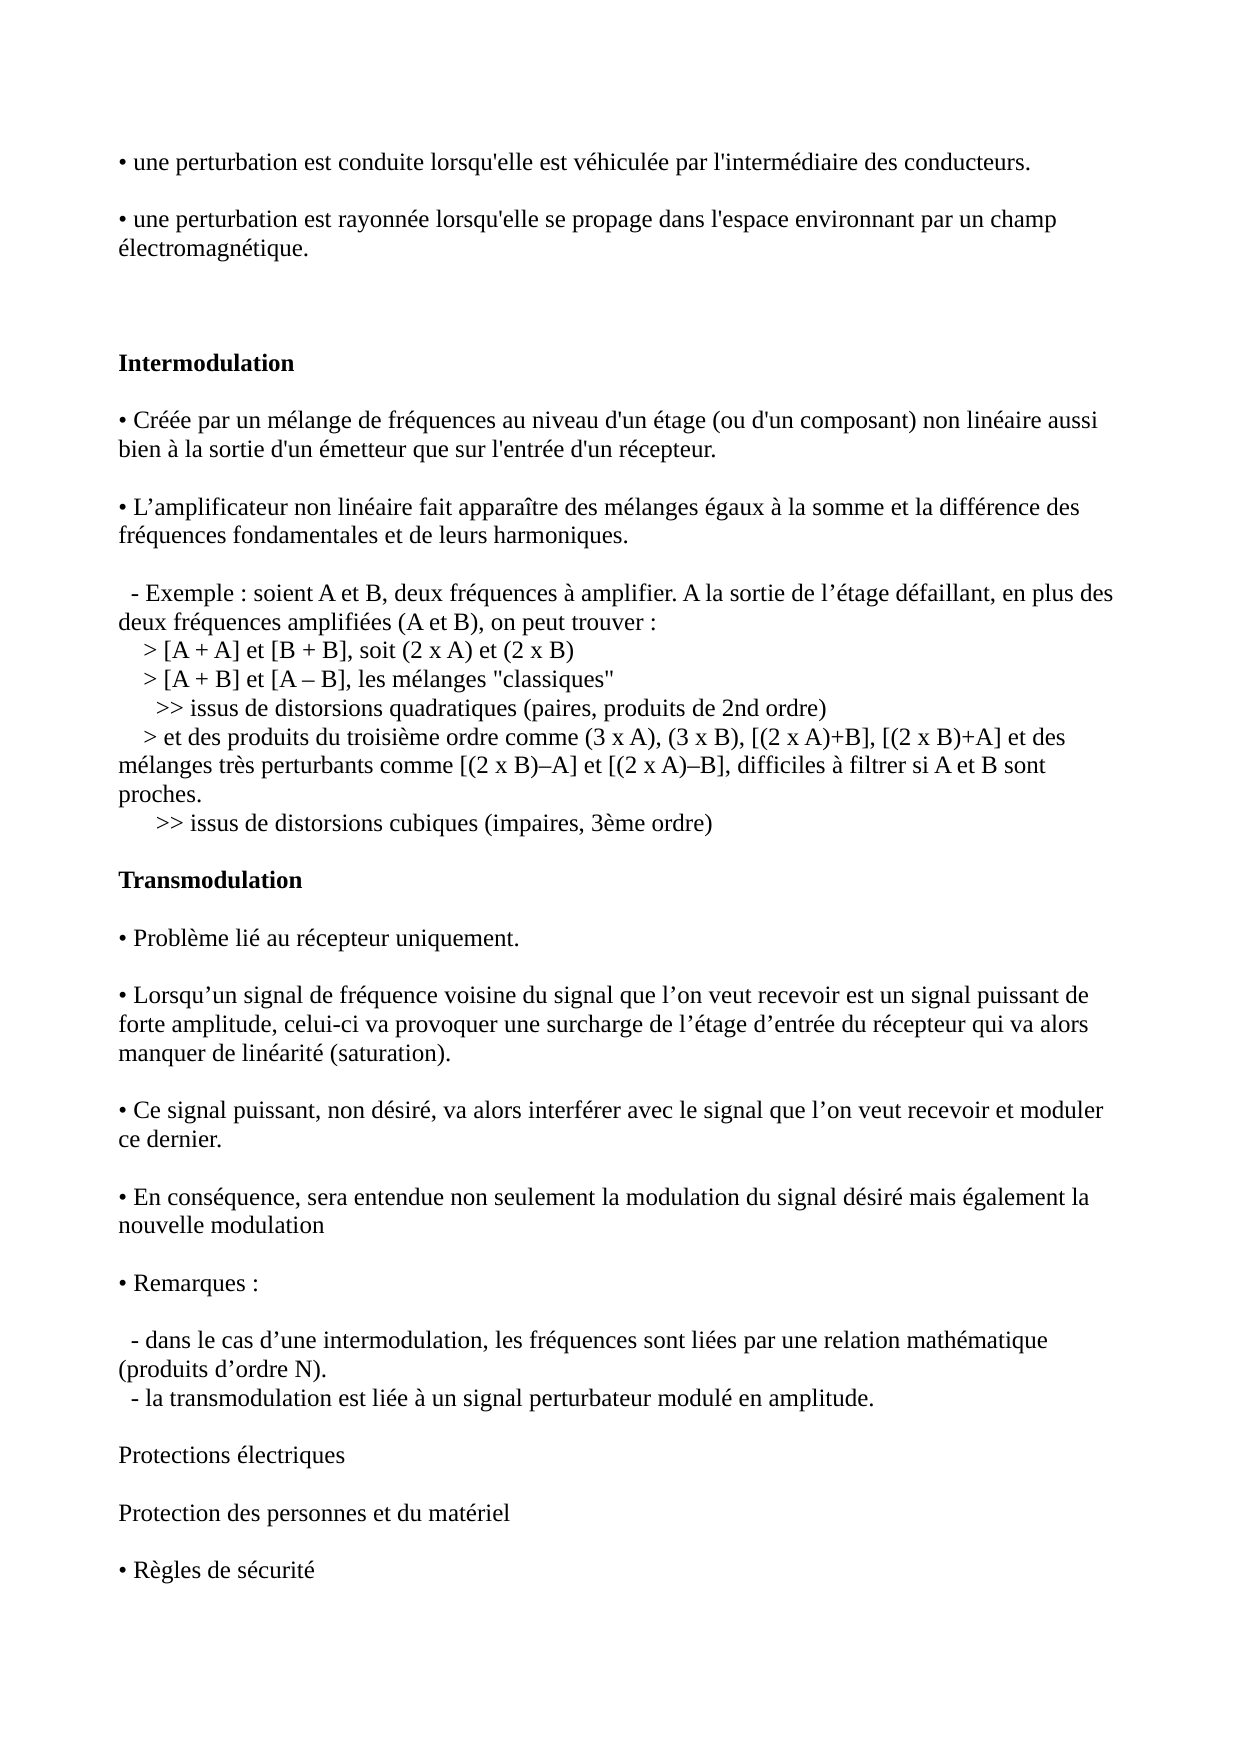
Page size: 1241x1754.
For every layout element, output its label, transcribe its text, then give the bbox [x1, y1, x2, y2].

text Protections électriques [118, 1441, 1122, 1469]
text • une perturbation est conduite lorsqu'elle est véhiculée par l'intermédiaire des conducteurs. [118, 147, 1122, 176]
text • Créée par un mélange de fréquences au niveau d'un étage (ou d'un composant) non linéaire aussi bien à la sortie d'un émetteur que sur l'entrée d'un récepteur. [118, 406, 1122, 463]
text • Règles de sécurité [118, 1556, 1122, 1584]
text - dans le cas d’une intermodulation, les fréquences sont liées par une relation mathématique (produits d’ordre N). [118, 1326, 1122, 1383]
text >> issus de distorsions cubiques (impaires, 3ème ordre) [118, 808, 1122, 837]
text Intermodulation [118, 348, 1122, 377]
text > et des produits du troisième ordre comme (3 x A), (3 x B), [(2 x A)+B], [(2 x B)+A] et des mélanges très perturbants comme [(2 x B)–A] et [(2 x A)–B], difficiles à filtrer si A et B sont proches. [118, 722, 1122, 808]
text • Ce signal puissant, non désiré, va alors interférer avec le signal que l’on veut recevoir et moduler ce dernier. [118, 1096, 1122, 1153]
text • L’amplificateur non linéaire fait apparaître des mélanges égaux à la somme et la différence des fréquences fondamentales et de leurs harmoniques. [118, 492, 1122, 549]
text Transmodulation [118, 866, 1122, 894]
text > [A + A] et [B + B], soit (2 x A) et (2 x B) [118, 636, 1122, 664]
text Protection des personnes et du matériel [118, 1498, 1122, 1527]
text >> issus de distorsions quadratiques (paires, produits de 2nd ordre) [118, 693, 1122, 722]
text - Exemple : soient A et B, deux fréquences à amplifier. A la sortie de l’étage défaillant, en plus des deux fréquences amplifiées (A et B), on peut trouver : [118, 578, 1122, 636]
text • Lorsqu’un signal de fréquence voisine du signal que l’on veut recevoir est un signal puissant de forte amplitude, celui-ci va provoquer une surcharge de l’étage d’entrée du récepteur qui va alors manquer de linéarité (saturation). [118, 981, 1122, 1067]
text - la transmodulation est liée à un signal perturbateur modulé en amplitude. [118, 1383, 1122, 1412]
text • une perturbation est rayonnée lorsqu'elle se propage dans l'espace environnant par un champ électromagnétique. [118, 204, 1122, 262]
text • Problème lié au récepteur uniquement. [118, 923, 1122, 952]
text > [A + B] et [A – B], les mélanges "classiques" [118, 664, 1122, 693]
text • En conséquence, sera entendue non seulement la modulation du signal désiré mais également la nouvelle modulation [118, 1182, 1122, 1239]
text • Remarques : [118, 1268, 1122, 1297]
